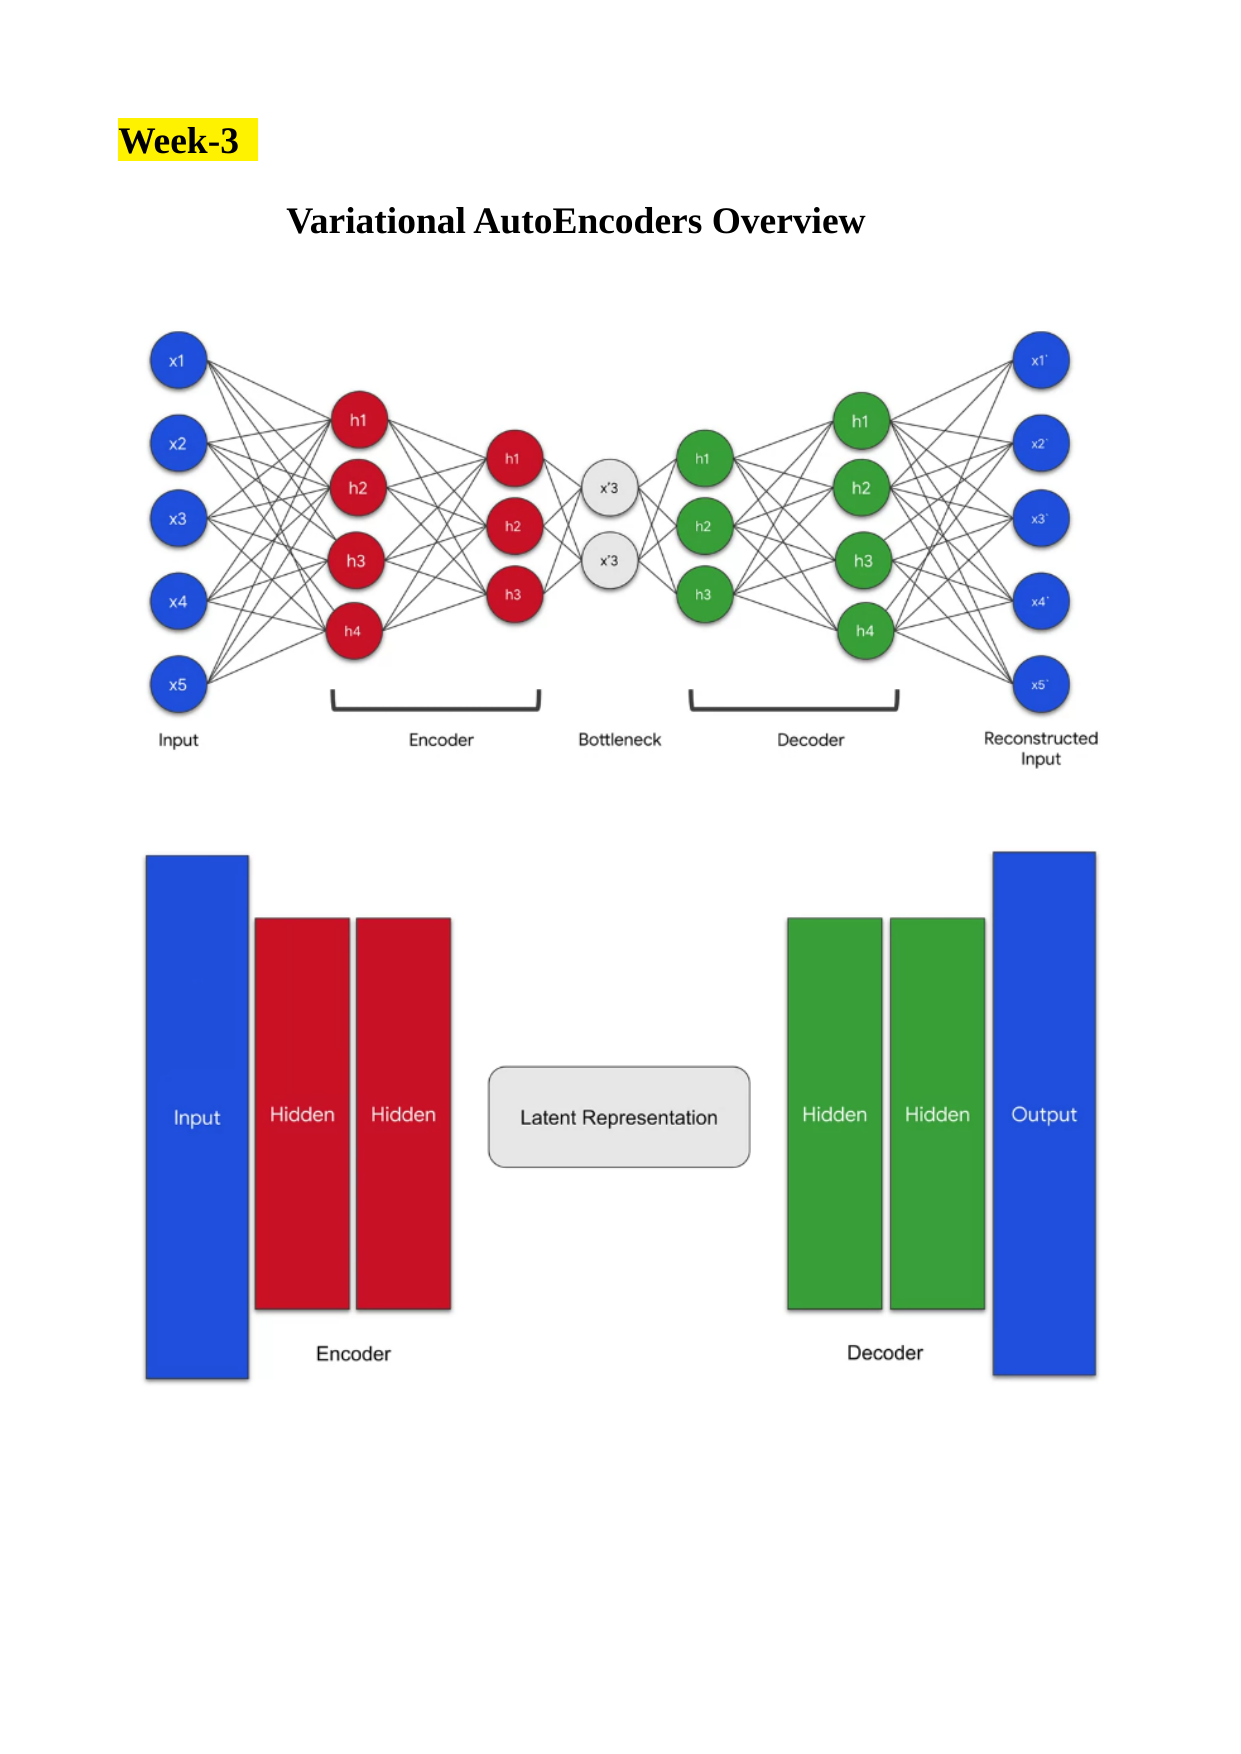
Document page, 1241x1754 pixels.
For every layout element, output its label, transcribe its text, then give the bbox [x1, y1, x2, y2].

subtitle Week-3 [118, 118, 1122, 161]
picture [118, 302, 1123, 774]
picture [118, 825, 1123, 1387]
subtitle Variational AutoEncoders Overview [118, 199, 1122, 242]
